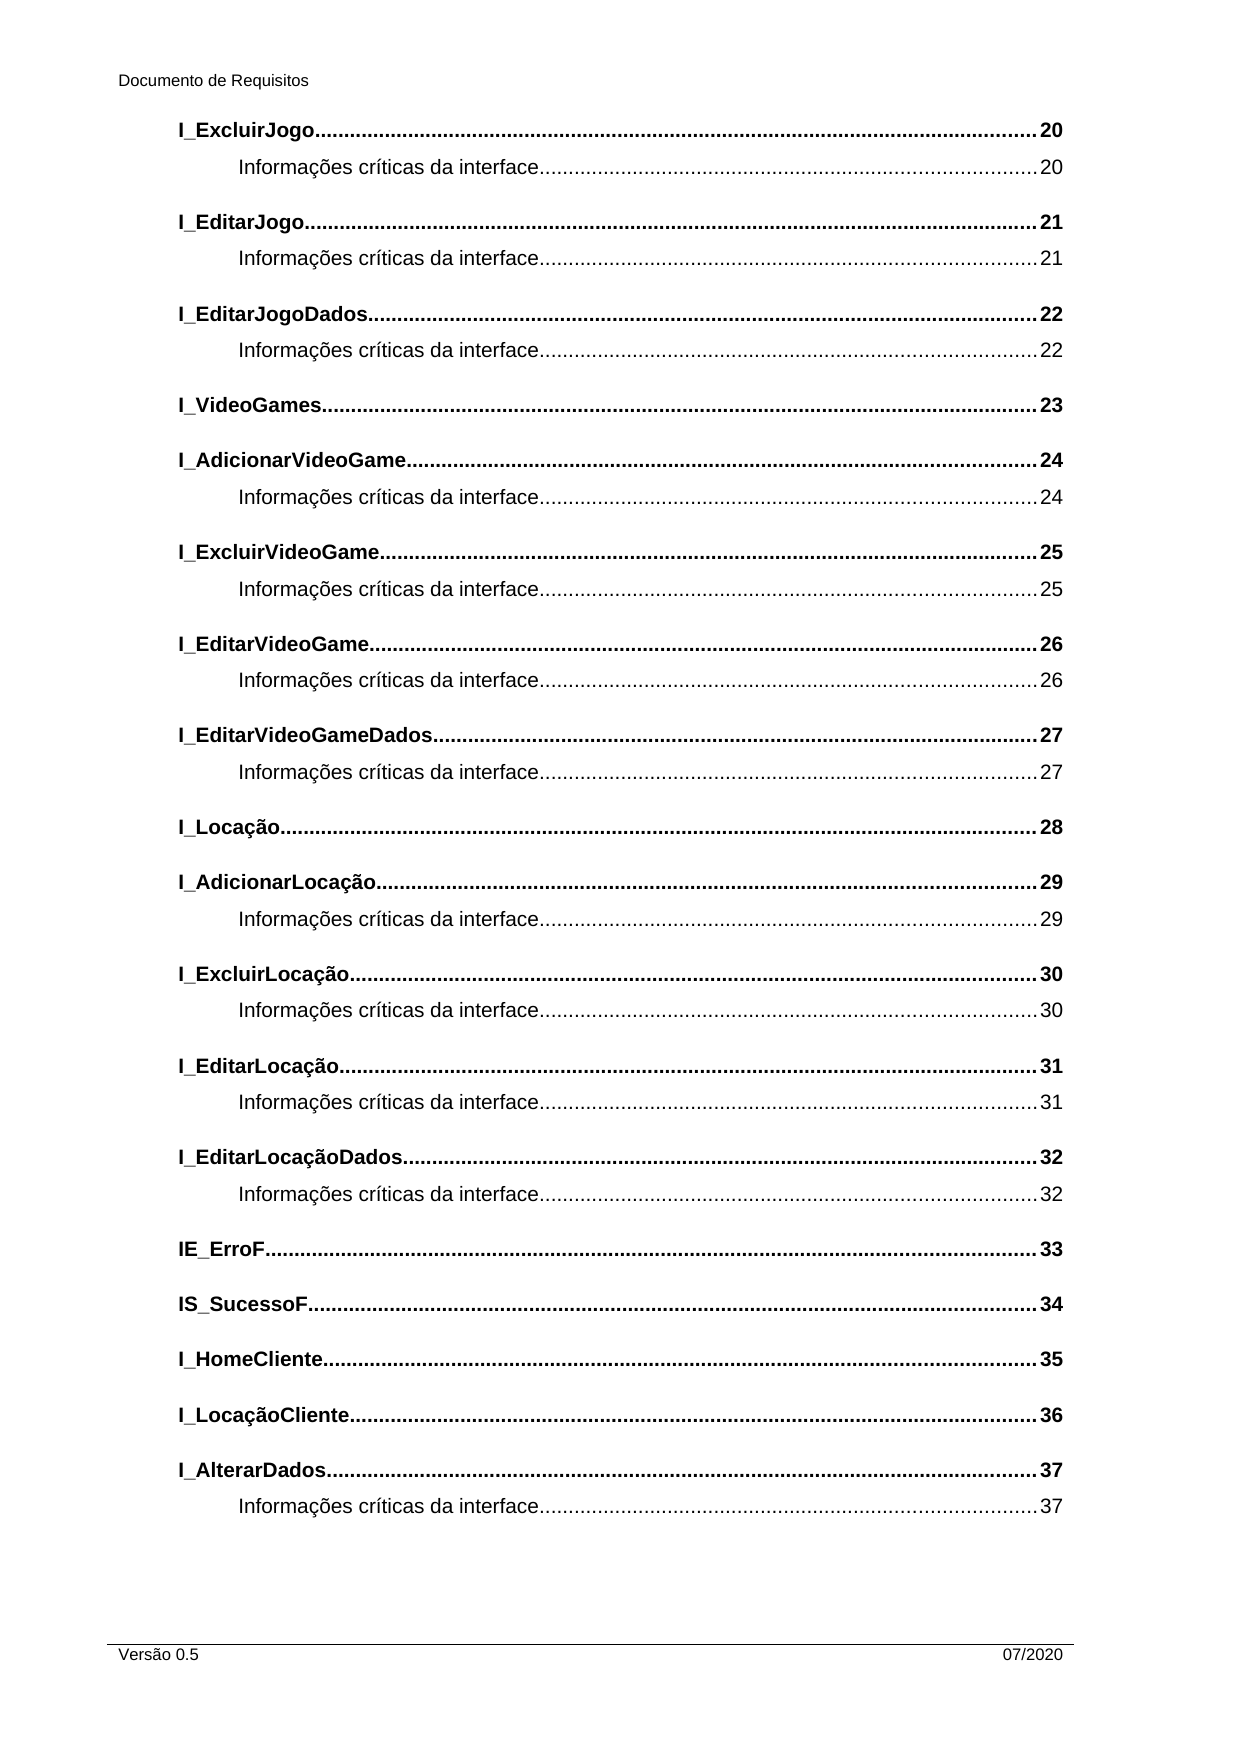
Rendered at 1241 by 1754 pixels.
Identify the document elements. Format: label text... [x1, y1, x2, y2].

text IE_ErroF 33 [178, 1237, 1063, 1261]
text I_EditarVideoGameDados 27 [178, 723, 1063, 747]
text I_VideoGames 23 [178, 393, 1063, 417]
text Informações críticas da interface 21 [238, 246, 1063, 270]
text I_LocaçãoCliente 36 [178, 1402, 1063, 1426]
text I_HomeCliente 35 [178, 1347, 1063, 1371]
text Informações críticas da interface 37 [238, 1494, 1063, 1518]
text Informações críticas da interface 29 [238, 907, 1063, 931]
text Informações críticas da interface 30 [238, 998, 1063, 1022]
text Informações críticas da interface 25 [238, 576, 1063, 600]
text I_EditarLocação 31 [178, 1053, 1063, 1077]
text I_AdicionarVideoGame 24 [178, 448, 1063, 472]
text I_EditarVideoGame 26 [178, 632, 1063, 656]
text I_EditarJogo 21 [178, 210, 1063, 234]
text I_ExcluirLocação 30 [178, 962, 1063, 986]
text I_EditarLocaçãoDados 32 [178, 1145, 1063, 1169]
text Informações críticas da interface 22 [238, 338, 1063, 362]
text I_ExcluirJogo 20 [178, 118, 1063, 142]
text I_Locação 28 [178, 815, 1063, 839]
text Informações críticas da interface 26 [238, 668, 1063, 692]
text Informações críticas da interface 32 [238, 1182, 1063, 1206]
text I_ExcluirVideoGame 25 [178, 540, 1063, 564]
text Informações críticas da interface 31 [238, 1090, 1063, 1114]
text Informações críticas da interface 24 [238, 485, 1063, 509]
text I_EditarJogoDados 22 [178, 301, 1063, 325]
text IS_SucessoF 34 [178, 1292, 1063, 1316]
text Informações críticas da interface 20 [238, 154, 1063, 178]
text Informações críticas da interface 27 [238, 760, 1063, 784]
text I_AlterarDados 37 [178, 1458, 1063, 1482]
text I_AdicionarLocação 29 [178, 870, 1063, 894]
